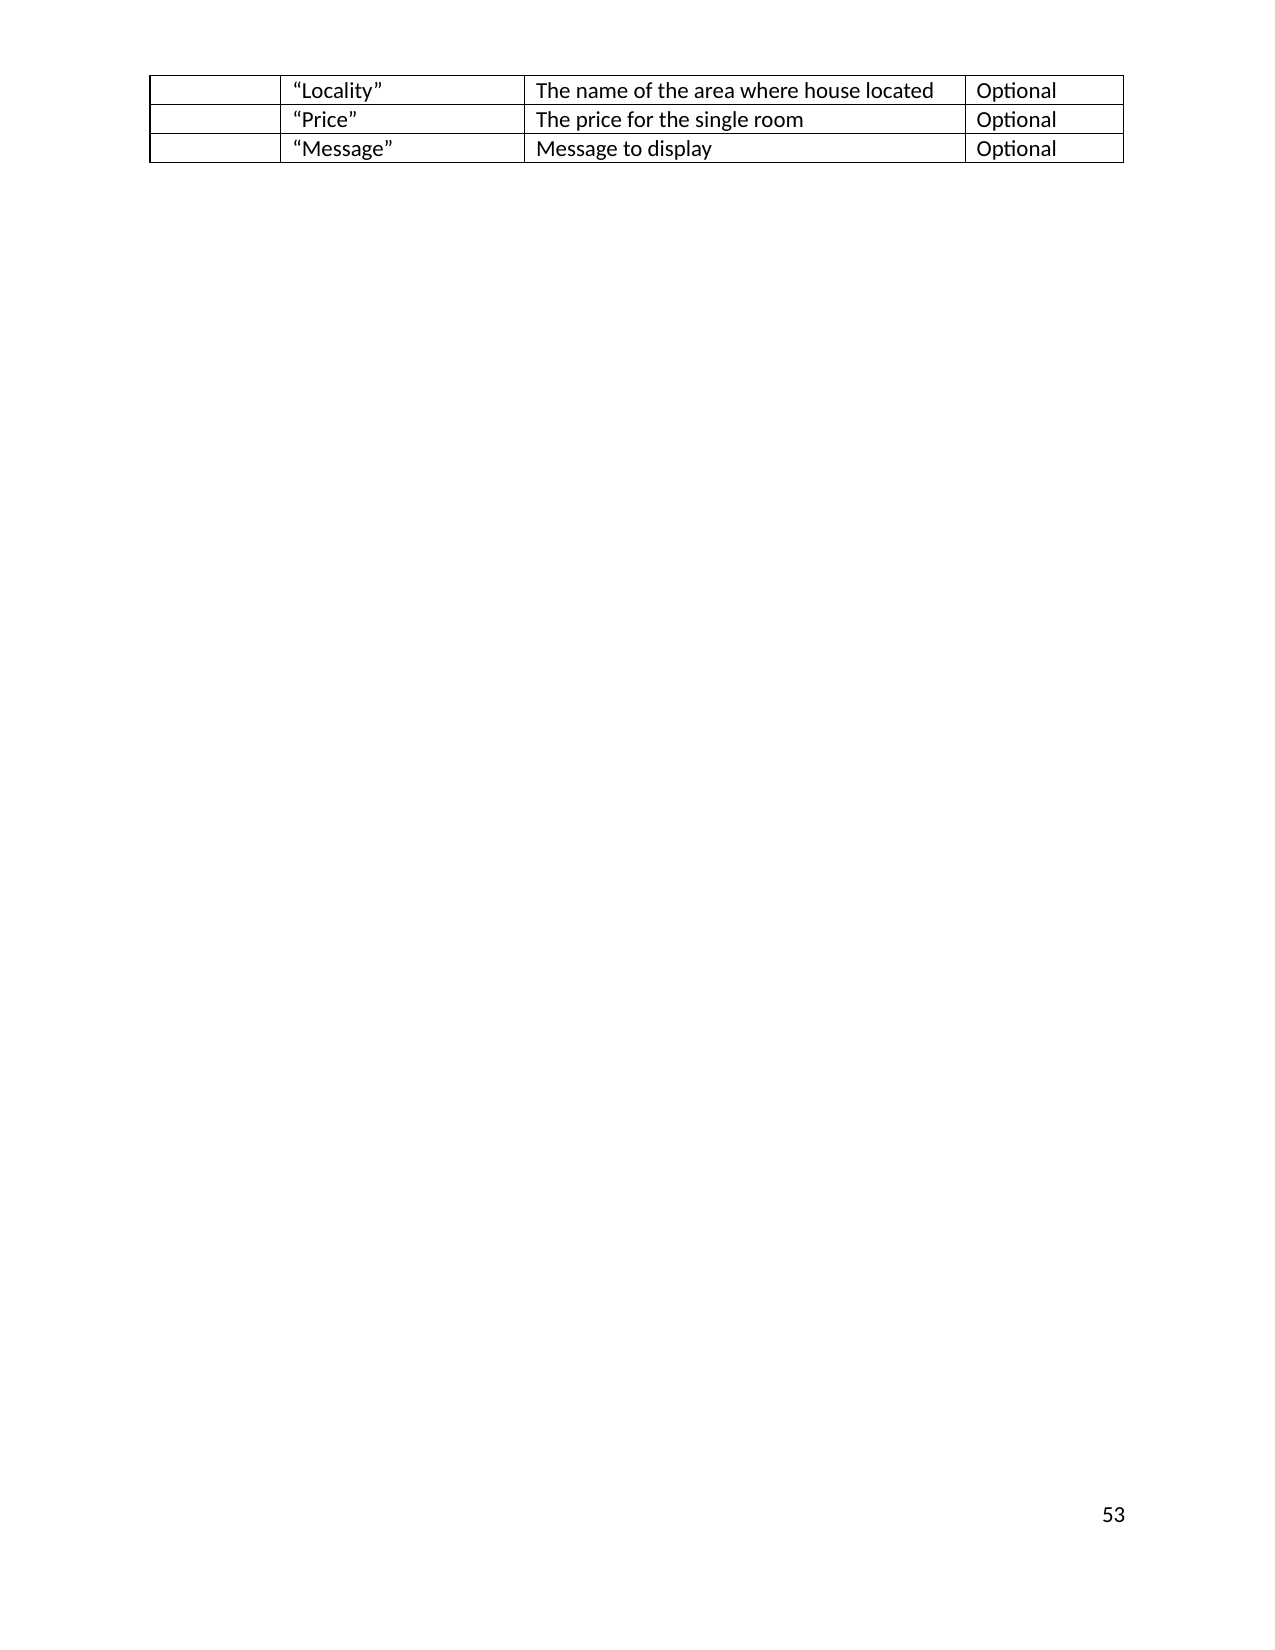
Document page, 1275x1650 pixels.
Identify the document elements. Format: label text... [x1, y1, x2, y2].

table_cell [151, 134, 280, 162]
table_cell [151, 105, 280, 133]
table_cell Optional [966, 76, 1123, 104]
table_cell The name of the area where house located [525, 76, 965, 104]
table_cell The price for the single room [525, 105, 965, 133]
table_cell Message to display [525, 134, 965, 162]
table_cell “Message” [281, 134, 524, 162]
table_cell [151, 76, 280, 104]
table_cell Optional [966, 134, 1123, 162]
table_cell “Price” [281, 105, 524, 133]
table_cell Optional [966, 105, 1123, 133]
table_cell “Locality” [281, 76, 524, 104]
